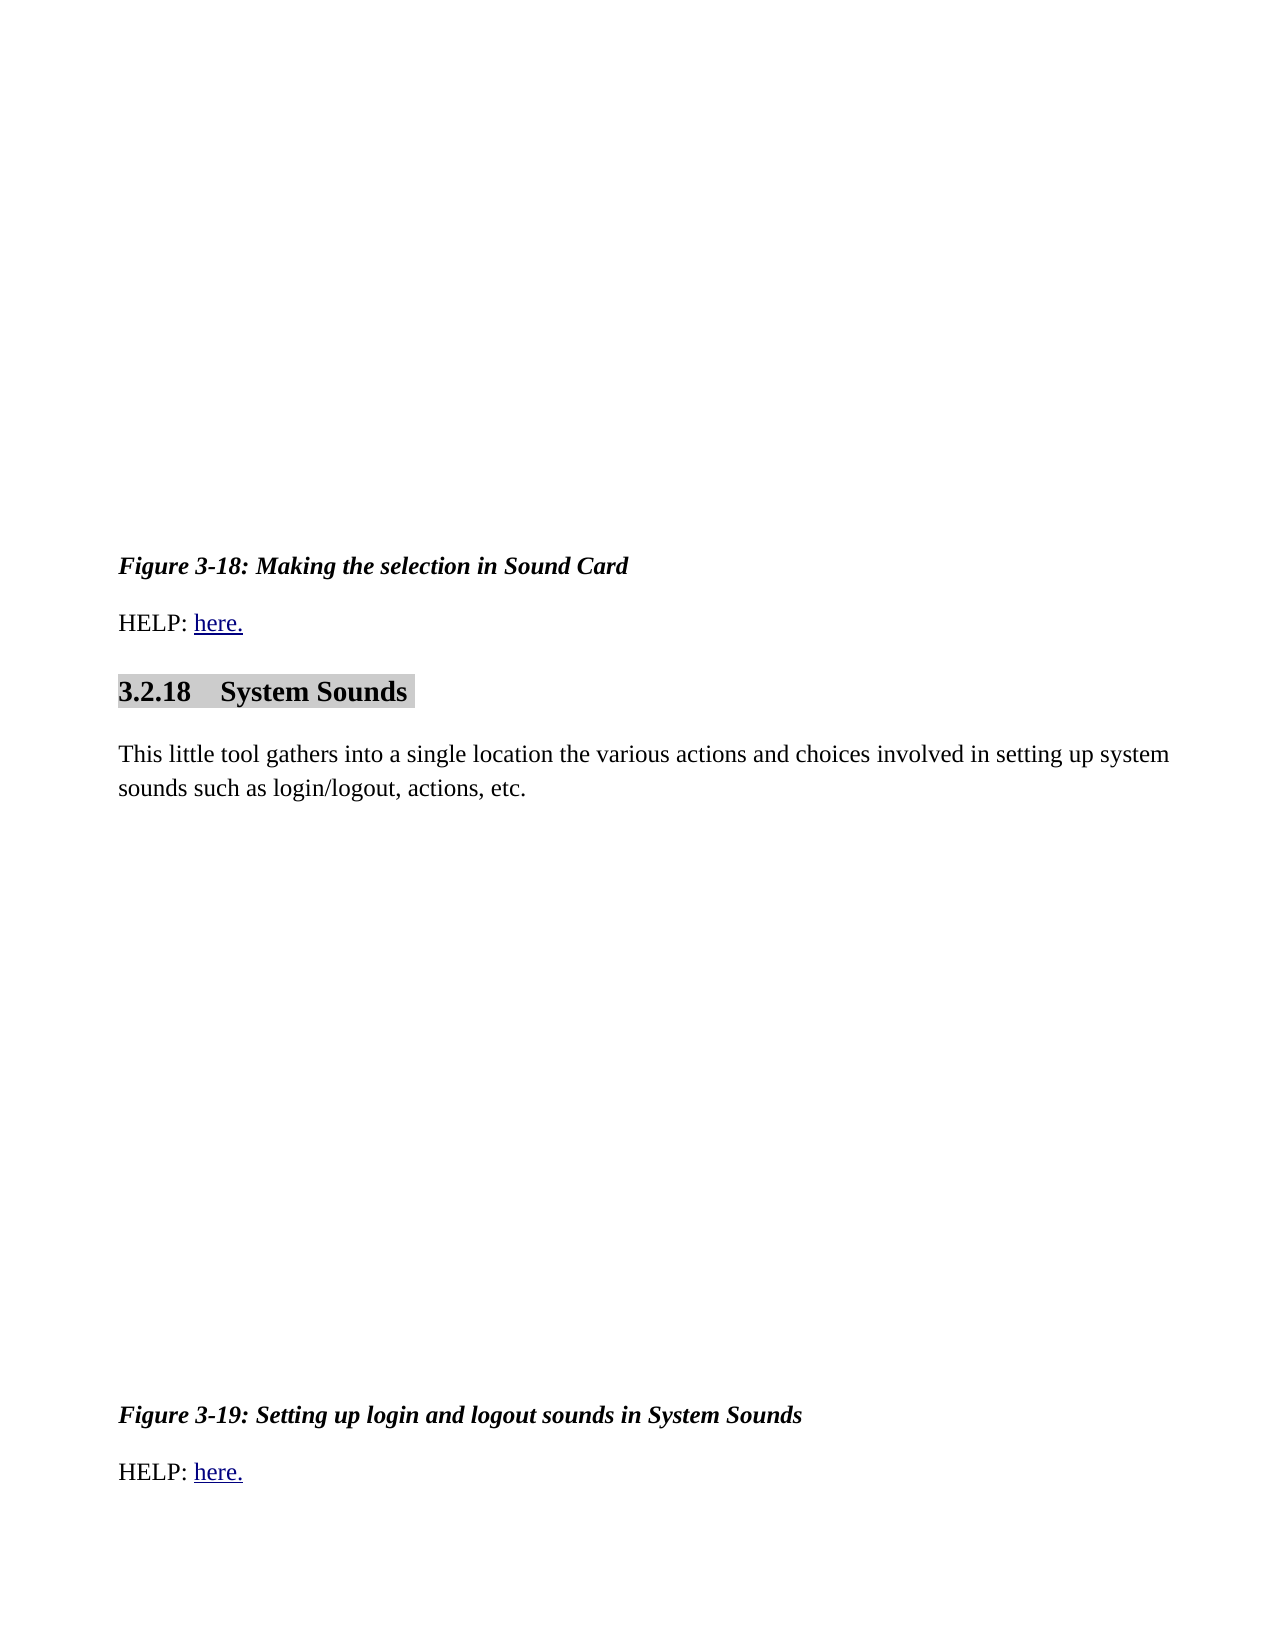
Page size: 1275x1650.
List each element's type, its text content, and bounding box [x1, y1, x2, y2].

text HELP: here. [118, 1457, 1216, 1486]
text This little tool gathers into a single location the various actions and choices involved in setting up system sounds such as login/logout, actions, etc. [118, 739, 1216, 802]
text HELP: here. [118, 608, 1216, 637]
text Figure 3-18: Making the selection in Sound Card [118, 551, 1216, 580]
text Figure 3-19: Setting up login and logout sounds in System Sounds [118, 1400, 1216, 1429]
subtitle 3.2.18 System Sounds [415, 674, 1216, 708]
